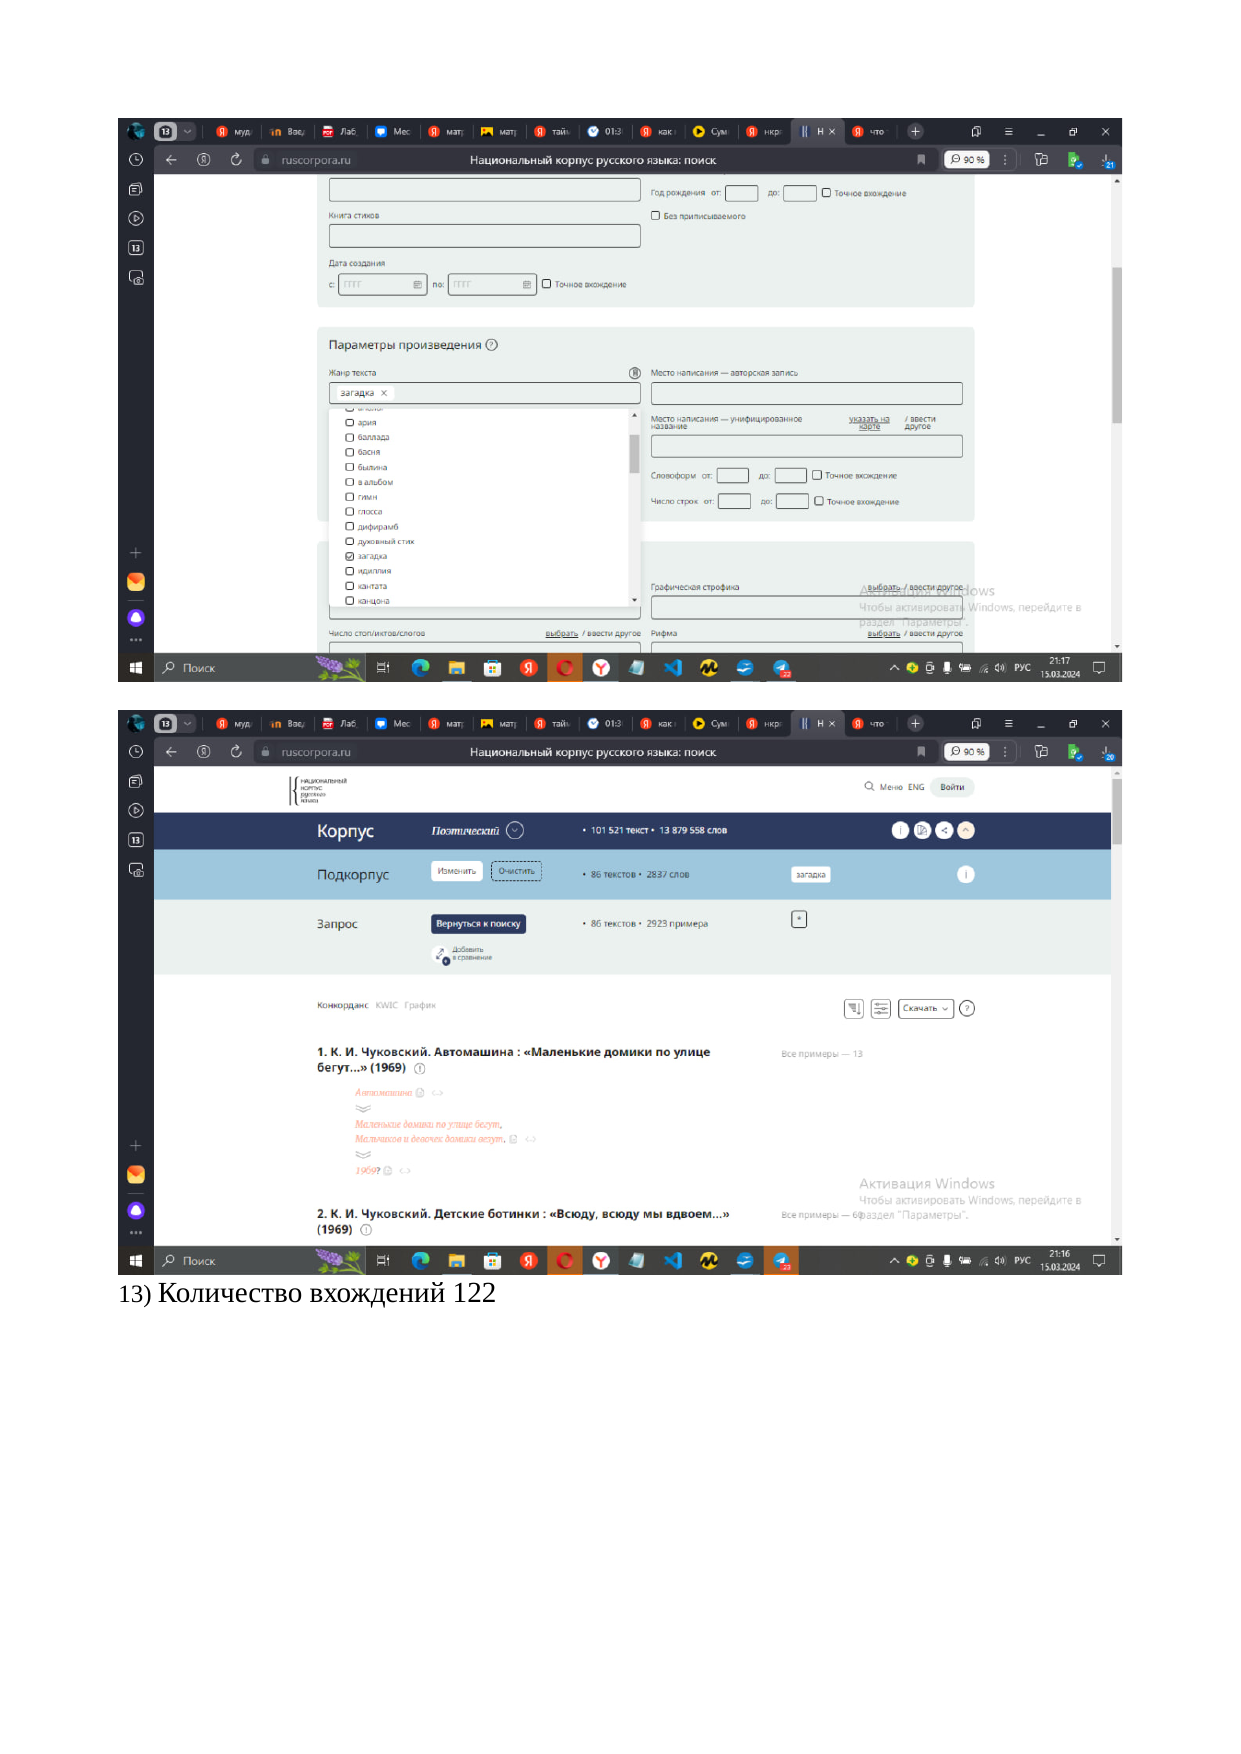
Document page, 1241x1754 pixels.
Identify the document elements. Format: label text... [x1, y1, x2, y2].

picture [118, 710, 1123, 1275]
text 13) Количество вхождений 122 [118, 1275, 1122, 1308]
picture [118, 118, 1123, 682]
